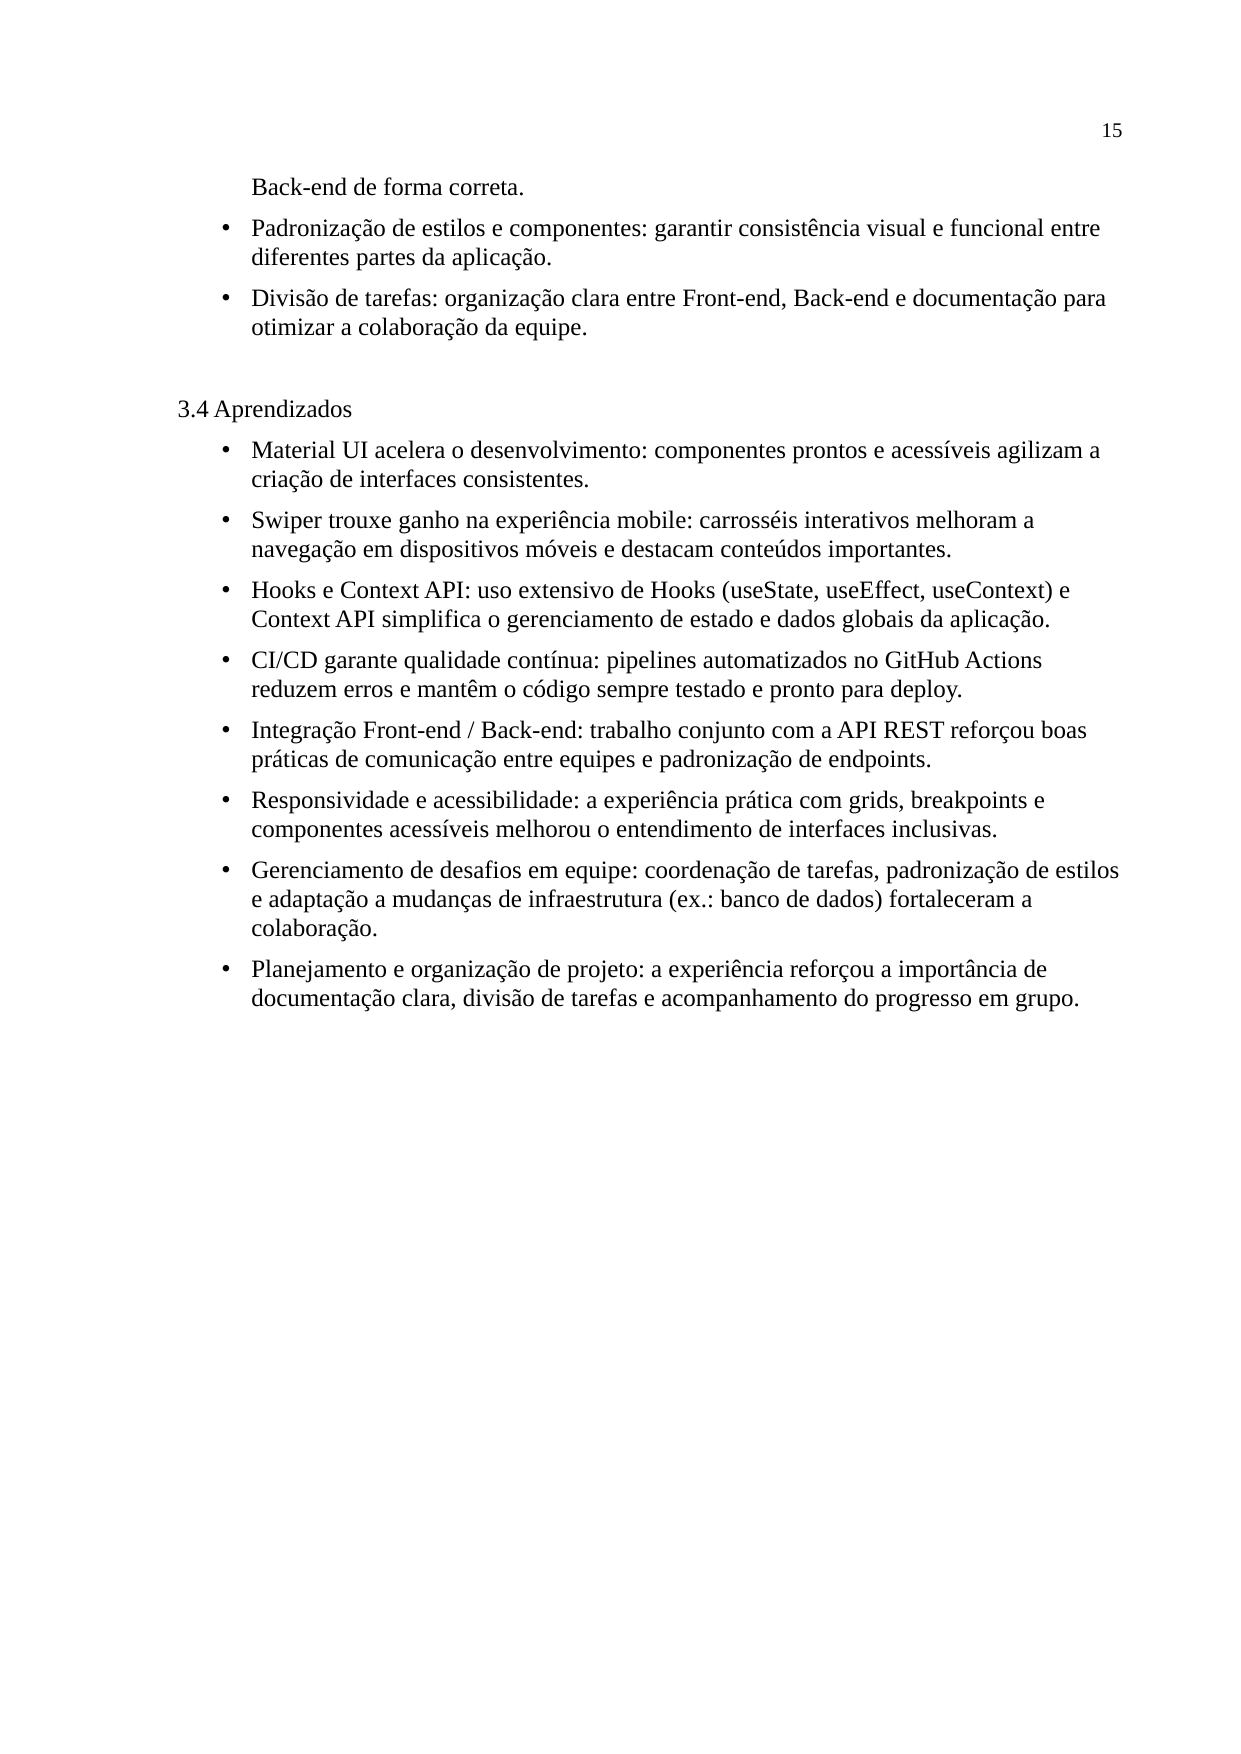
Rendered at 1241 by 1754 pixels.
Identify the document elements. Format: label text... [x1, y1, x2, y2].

list Back-end de forma correta. [222, 172, 1122, 200]
list Swiper trouxe ganho na experiência mobile: carrosséis interativos melhoram a navegação em dispositivos móveis e destacam conteúdos importantes. [222, 505, 1122, 563]
list Material UI acelera o desenvolvimento: componentes prontos e acessíveis agilizam a criação de interfaces consistentes. [222, 435, 1122, 493]
list Padronização de estilos e componentes: garantir consistência visual e funcional entre diferentes partes da aplicação. [222, 213, 1122, 270]
list Divisão de tarefas: organização clara entre Front-end, Back-end e documentação para otimizar a colaboração da equipe. [222, 283, 1122, 340]
list Gerenciamento de desafios em equipe: coordenação de tarefas, padronização de estilos e adaptação a mudanças de infraestrutura (ex.: banco de dados) fortaleceram a colaboração. [222, 855, 1122, 942]
list Responsividade e acessibilidade: a experiência prática com grids, breakpoints e componentes acessíveis melhorou o entendimento de interfaces inclusivas. [222, 785, 1122, 843]
list Planejamento e organização de projeto: a experiência reforçou a importância de documentação clara, divisão de tarefas e acompanhamento do progresso em grupo. [222, 954, 1122, 1012]
list Hooks e Context API: uso extensivo de Hooks (useState, useEffect, useContext) e Context API simplifica o gerenciamento de estado e dados globais da aplicação. [222, 575, 1122, 633]
list CI/CD garante qualidade contínua: pipelines automatizados no GitHub Actions reduzem erros e mantêm o código sempre testado e pronto para deploy. [222, 645, 1122, 703]
list Integração Front-end / Back-end: trabalho conjunto com a API REST reforçou boas práticas de comunicação entre equipes e padronização de endpoints. [222, 715, 1122, 773]
text 3.4 Aprendizados [177, 394, 1122, 423]
